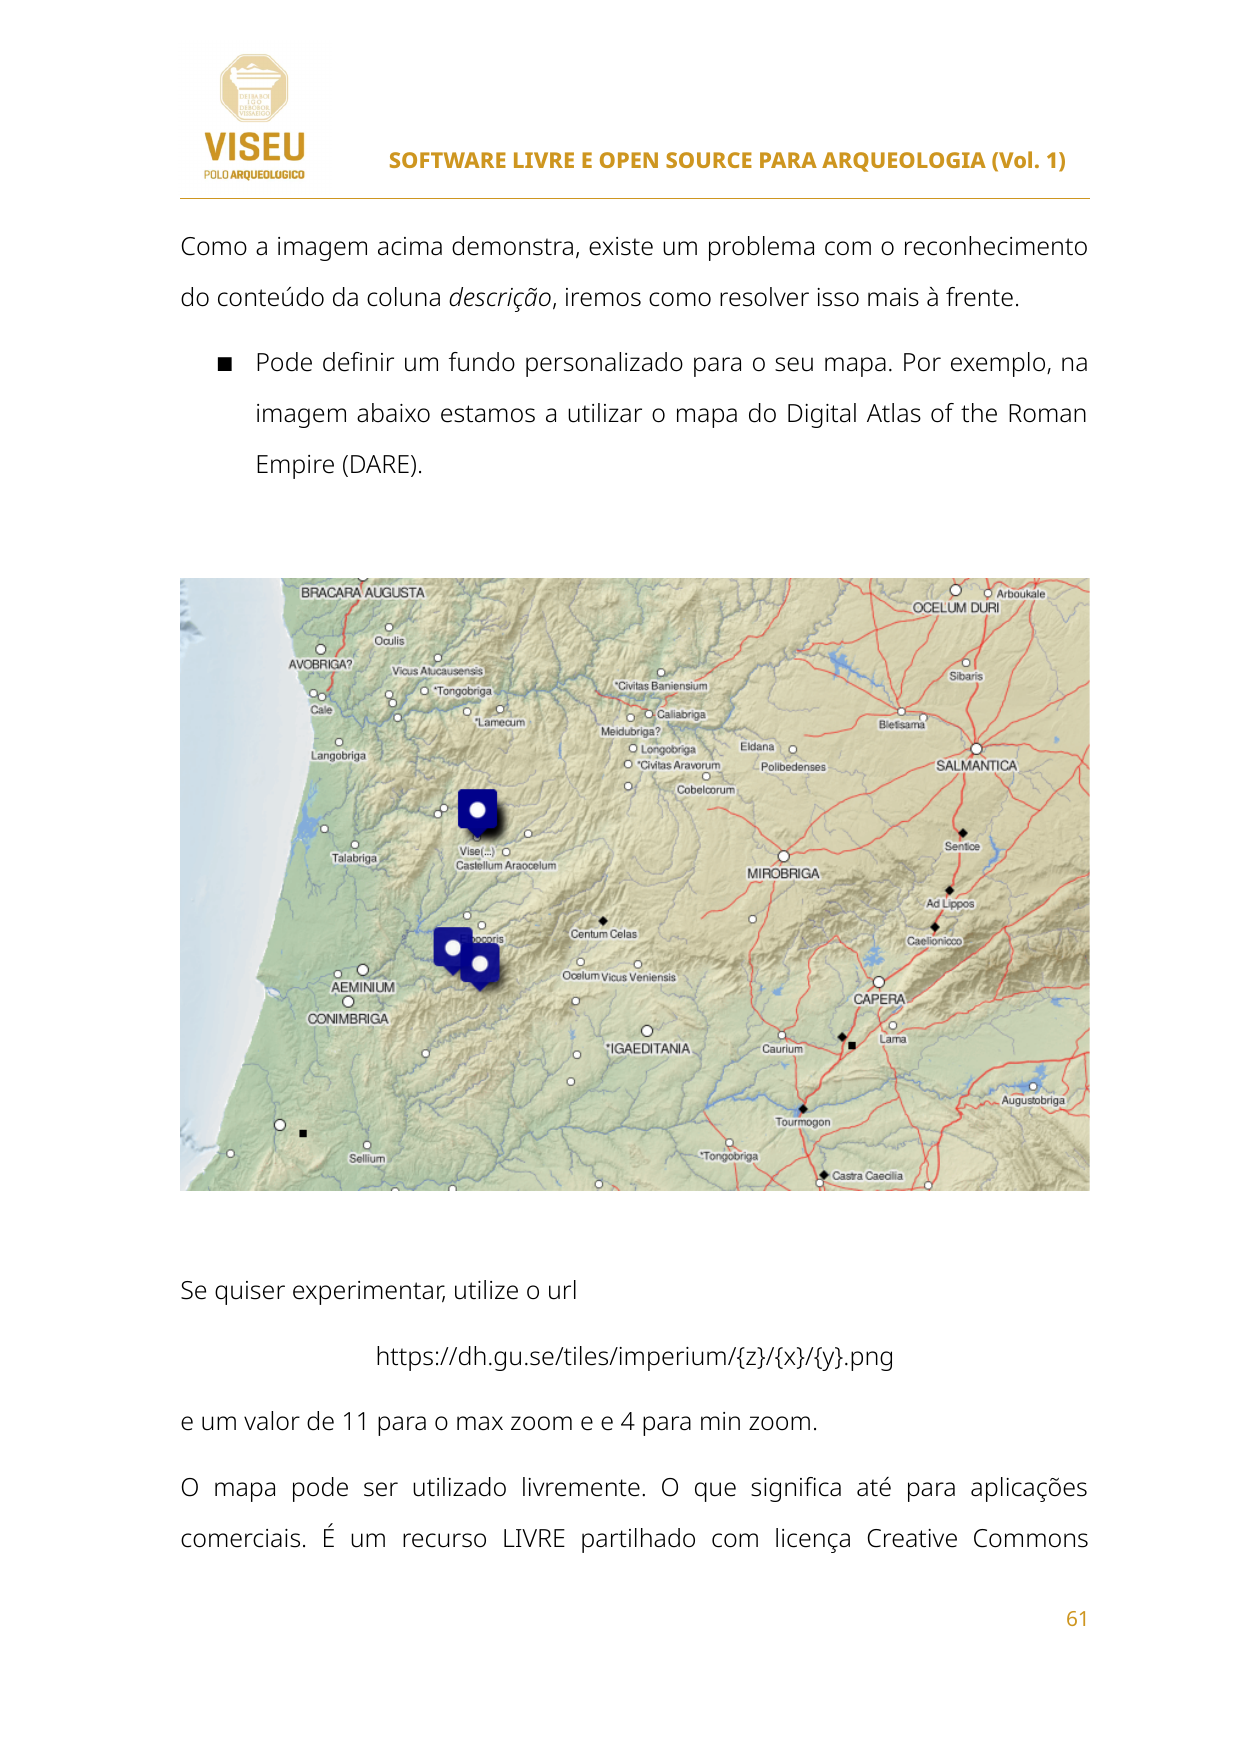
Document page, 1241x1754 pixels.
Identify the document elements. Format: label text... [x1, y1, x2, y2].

text O mapa pode ser utilizado livremente. O que significa até para aplicações comerciais. É um recurso LIVRE partilhado com licença Creative Commons [180, 1469, 1090, 1555]
text Se quiser experimentar, utilize o url [180, 1273, 1090, 1307]
text https://dh.gu.se/tiles/imperium/{z}/{x}/{y}.png [180, 1338, 1090, 1372]
list Pode definir um fundo personalizado para o seu mapa. Por exemplo, na imagem abaixo estamos a utilizar o mapa do Digital Atlas of the Roman Empire (DARE). [218, 345, 1090, 481]
text Como a imagem acima demonstra, existe um problema com o reconhecimento do conteúdo da coluna descrição, iremos como resolver isso mais à frente. [180, 228, 1090, 313]
text e um valor de 11 para o max zoom e e 4 para min zoom. [180, 1404, 1090, 1438]
picture [180, 578, 1090, 1191]
